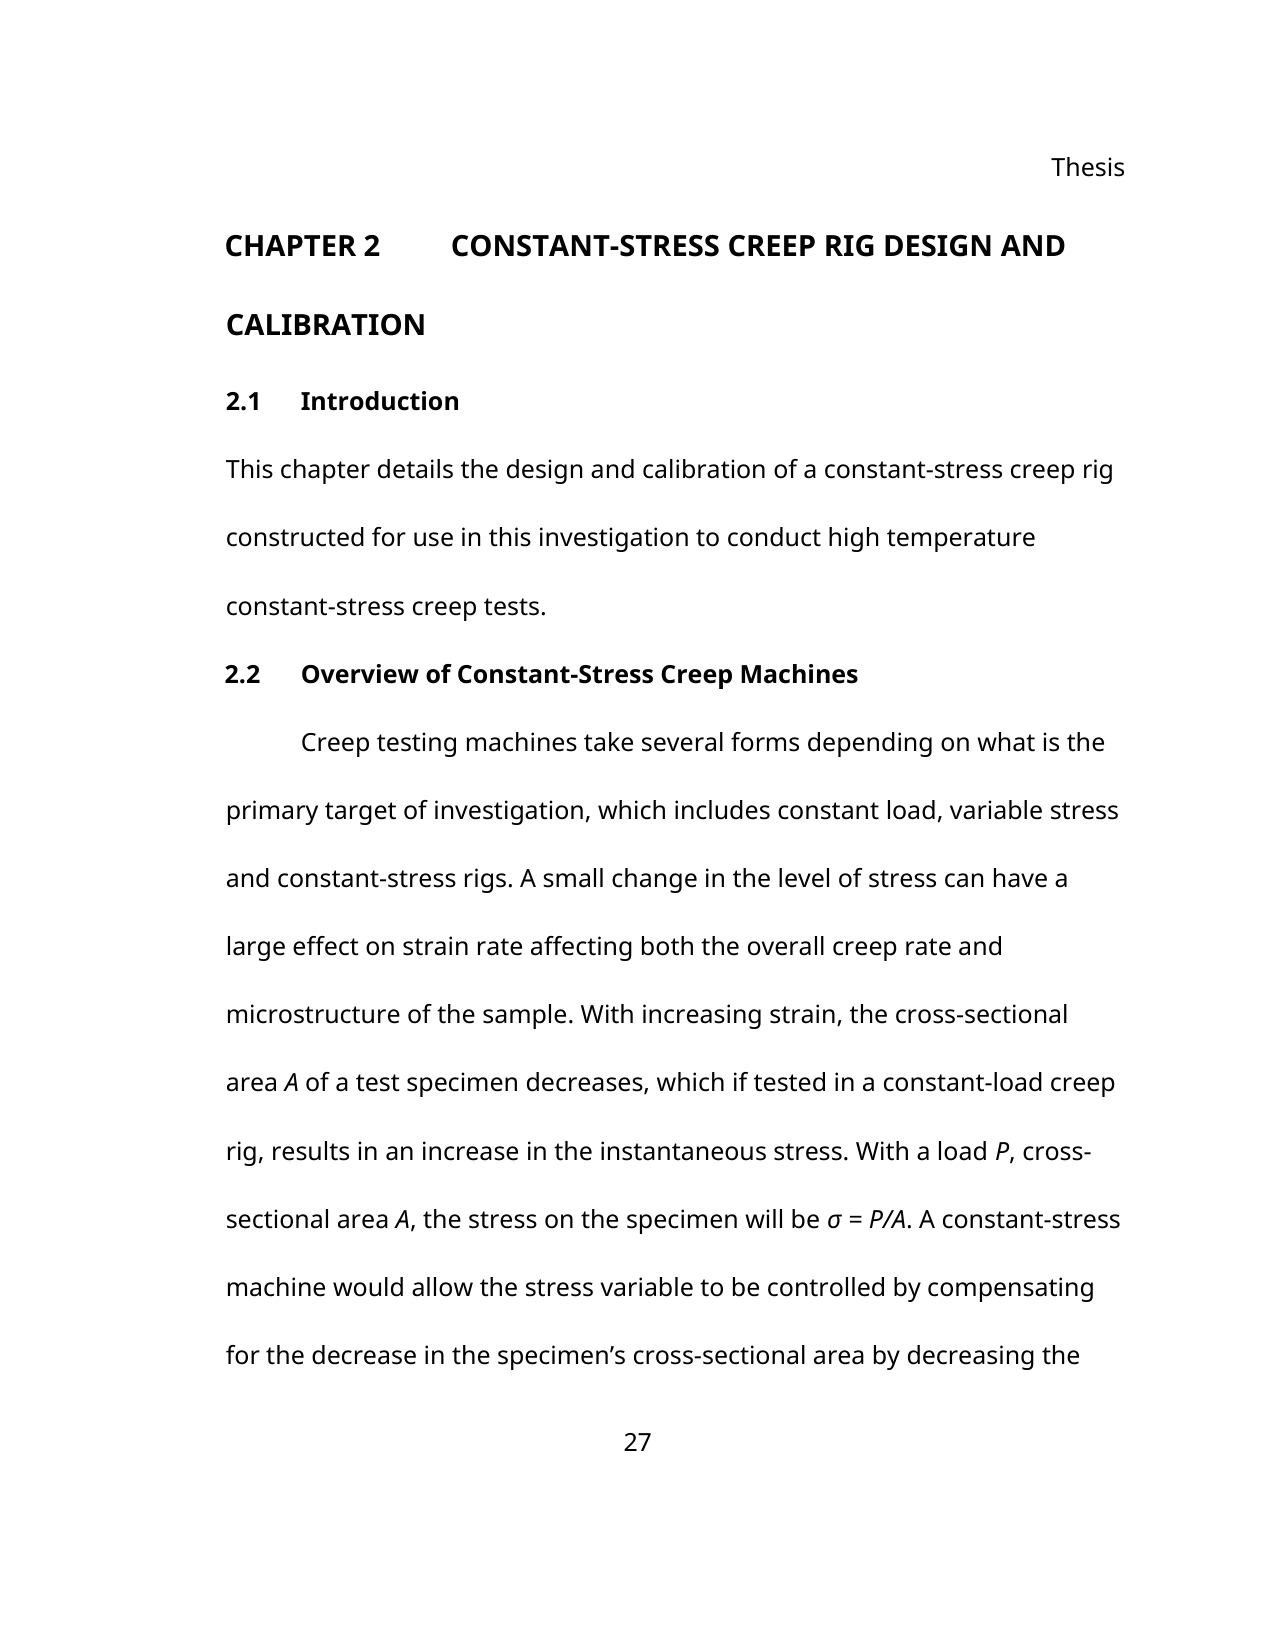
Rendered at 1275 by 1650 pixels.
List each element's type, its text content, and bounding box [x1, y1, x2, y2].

text 2.1 Introduction [224, 384, 1125, 418]
text Creep testing machines take several forms depending on what is the primary target of investigation, which includes constant load, variable stress and constant-stress rigs. A small change in the level of stress can have a large effect on strain rate affecting both the overall creep rate and microstructure of the sample. With increasing strain, the cross-sectional area A of a test specimen decreases, which if tested in a constant-load creep rig, results in an increase in the instantaneous stress. With a load P, cross-sectional area A, the stress on the specimen will be σ = P/A. A constant-stress machine would allow the stress variable to be controlled by compensating for the decrease in the specimen’s cross-sectional area by decreasing the [224, 724, 1125, 1372]
text This chapter details the design and calibration of a constant-stress creep rig constructed for use in this investigation to conduct high temperature constant-stress creep tests. [224, 452, 1125, 622]
text CHAPTER 2 CONSTANT-STRESS CREEP RIG DESIGN AND CALIBRATION [224, 225, 1125, 344]
text 2.2 Overview of Constant-Stress Creep Machines [224, 656, 1125, 690]
